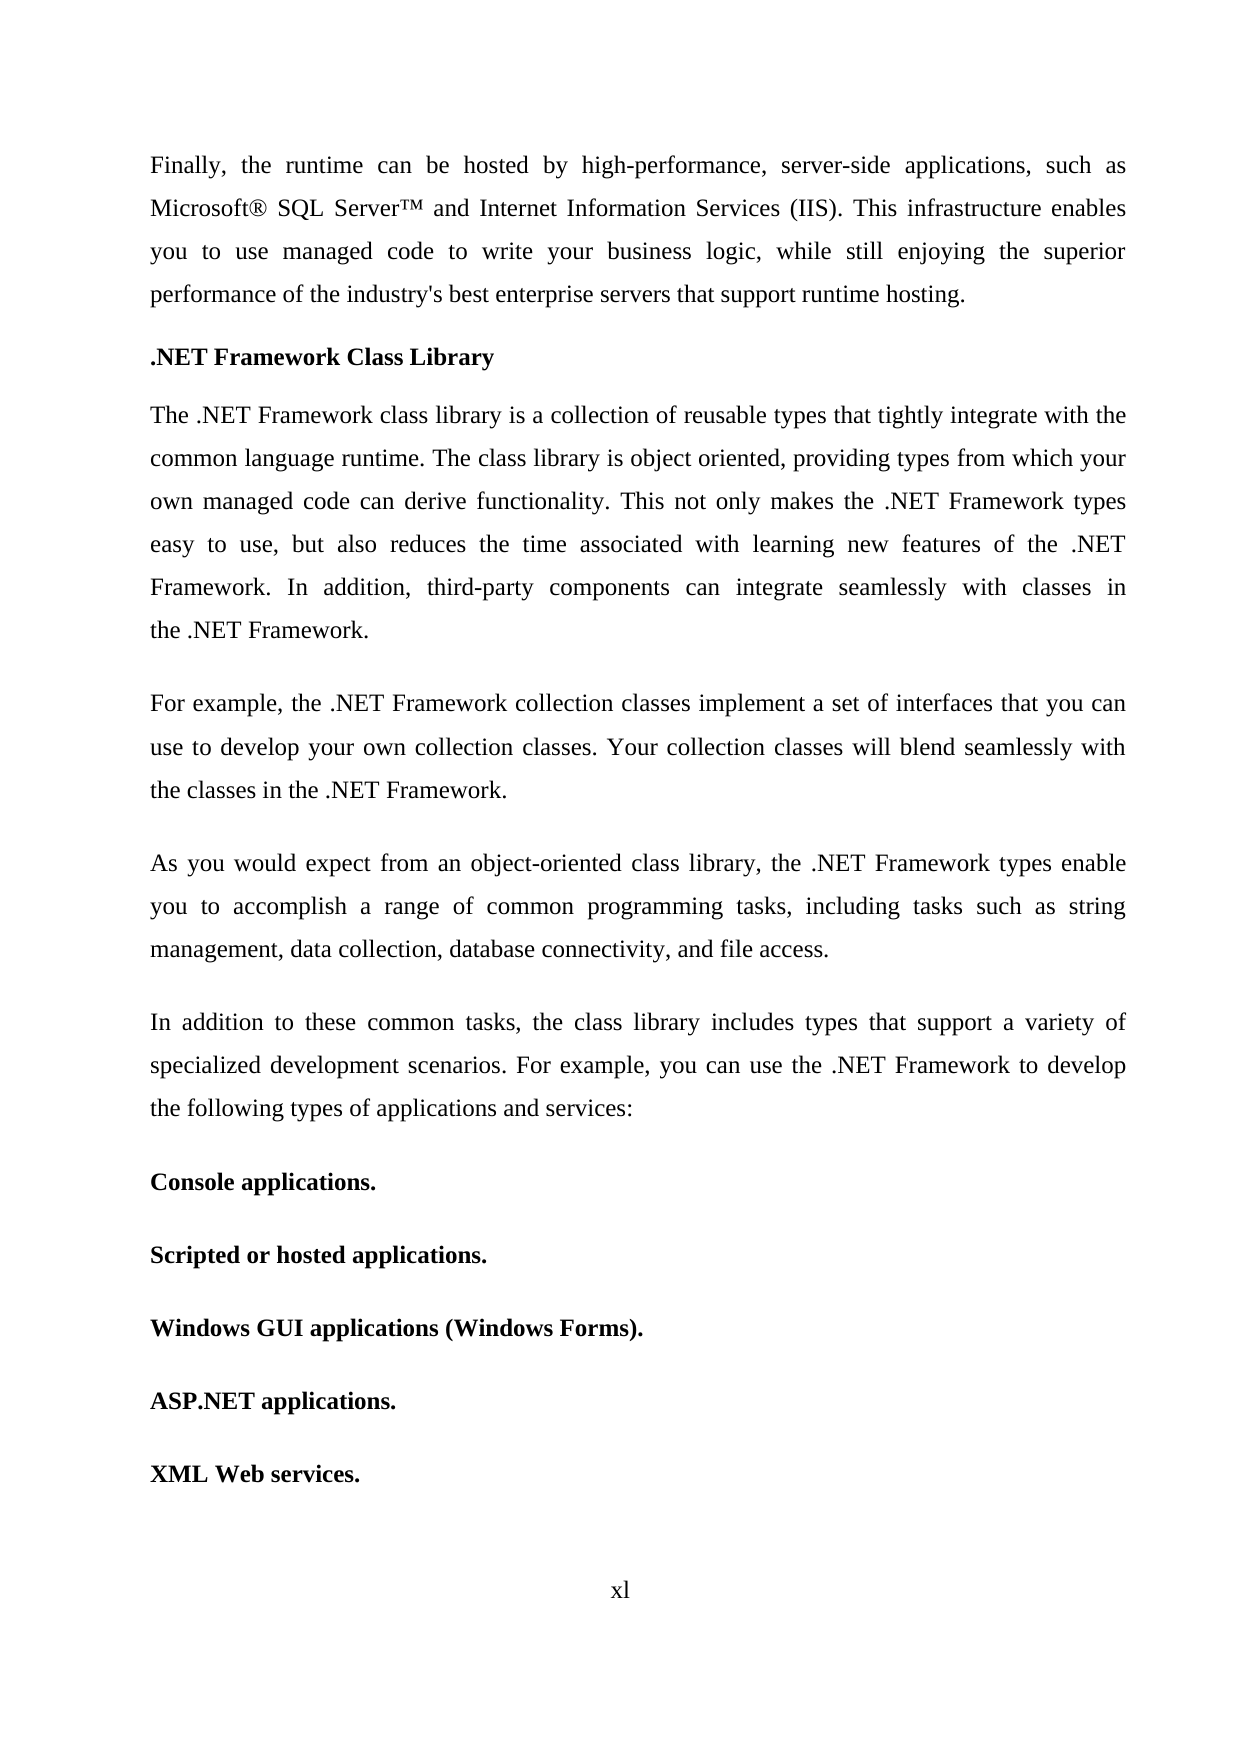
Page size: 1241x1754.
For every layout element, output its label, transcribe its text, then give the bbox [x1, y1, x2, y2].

text XML Web services. [150, 1459, 1128, 1488]
text The .NET Framework class library is a collection of reusable types that tightly integrate with the common language runtime. The class library is object oriented, providing types from which your own managed code can derive functionality. This not only makes the .NET Framework types easy to use, but also reduces the time associated with learning new features of the .NET Framework. In addition, third-party components can integrate seamlessly with classes in the .NET Framework. [150, 400, 1128, 644]
text In addition to these common tasks, the class library includes types that support a variety of specialized development scenarios. For example, you can use the .NET Framework to develop the following types of applications and services: [150, 1007, 1128, 1122]
text As you would expect from an object-oriented class library, the .NET Framework types enable you to accomplish a range of common programming tasks, including tasks such as string management, data collection, database connectivity, and file access. [150, 848, 1128, 963]
subtitle .NET Framework Class Library [150, 342, 1128, 370]
text Finally, the runtime can be hosted by high-performance, server-side applications, such as Microsoft® SQL Server™ and Internet Information Services (IIS). This infrastructure enables you to use managed code to write your business logic, while still enjoying the superior performance of the industry's best enterprise servers that support runtime hosting. [150, 150, 1128, 308]
text Windows GUI applications (Windows Forms). [150, 1313, 1128, 1342]
text For example, the .NET Framework collection classes implement a set of interfaces that you can use to develop your own collection classes. Your collection classes will blend seamlessly with the classes in the .NET Framework. [150, 688, 1128, 803]
text ASP.NET applications. [150, 1386, 1128, 1415]
text Scripted or hosted applications. [150, 1240, 1128, 1268]
text Console applications. [150, 1167, 1128, 1195]
